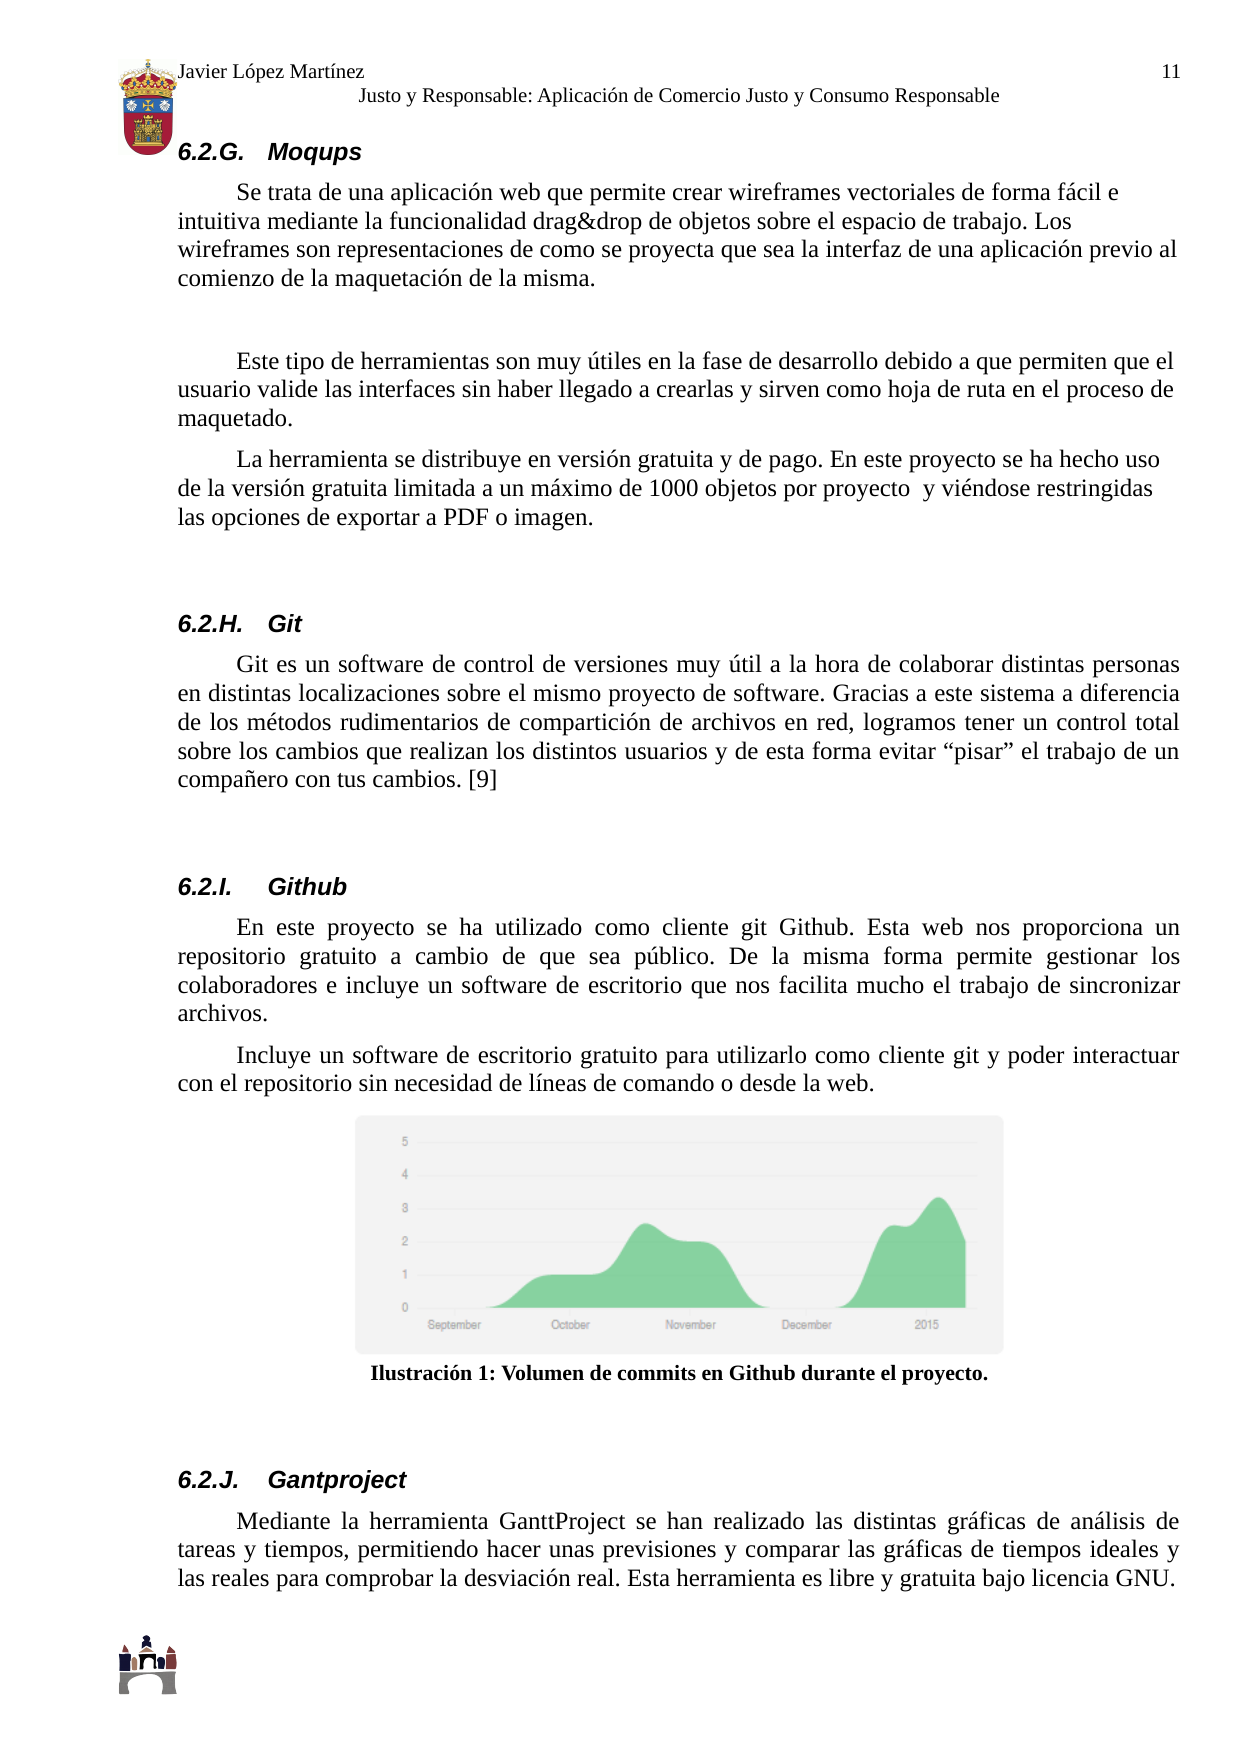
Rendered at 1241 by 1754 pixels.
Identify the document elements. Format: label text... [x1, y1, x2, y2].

text Mediante la herramienta GanttProject se han realizado las distintas gráficas de análisis de tareas y tiempos, permitiendo hacer unas previsiones y comparar las gráficas de tiempos ideales y las reales para comprobar la desviación real. Esta herramienta es libre y gratuita bajo licencia GNU. [177, 1506, 1181, 1592]
text Git es un software de control de versiones muy útil a la hora de colaborar distintas personas en distintas localizaciones sobre el mismo proyecto de software. Gracias a este sistema a diferencia de los métodos rudimentarios de compartición de archivos en red, logramos tener un control total sobre los cambios que realizan los distintos usuarios y de esta forma evitar “pisar” el trabajo de un compañero con tus cambios. [9] [177, 649, 1181, 793]
subtitle Moqups [177, 137, 1181, 165]
picture [346, 1109, 1013, 1361]
subtitle Git [177, 609, 1181, 638]
text Incluye un software de escritorio gratuito para utilizarlo como cliente git y poder interactuar con el repositorio sin necesidad de líneas de comando o desde la web. [177, 1040, 1181, 1097]
picture [118, 59, 178, 155]
subtitle Gantproject [177, 1466, 1181, 1494]
subtitle Github [177, 872, 1181, 900]
text Este tipo de herramientas son muy útiles en la fase de desarrollo debido a que permiten que el usuario valide las interfaces sin haber llegado a crearlas y sirven como hoja de ruta en el proceso de maquetado. [177, 346, 1181, 432]
text Se trata de una aplicación web que permite crear wireframes vectoriales de forma fácil e intuitiva mediante la funcionalidad drag&drop de objetos sobre el espacio de trabajo. Los wireframes son representaciones de como se proyecta que sea la interfaz de una aplicación previo al comienzo de la maquetación de la misma. [177, 177, 1181, 292]
picture [118, 1634, 178, 1695]
text En este proyecto se ha utilizado como cliente git Github. Esta web nos proporciona un repositorio gratuito a cambio de que sea público. De la misma forma permite gestionar los colaboradores e incluye un software de escritorio que nos facilita mucho el trabajo de sincronizar archivos. [177, 912, 1181, 1027]
text Ilustración 1: Volumen de commits en Github durante el proyecto. [346, 1361, 1012, 1385]
text La herramienta se distribuye en versión gratuita y de pago. En este proyecto se ha hecho uso de la versión gratuita limitada a un máximo de 1000 objetos por proyecto y viéndose restringidas las opciones de exportar a PDF o imagen. [177, 444, 1181, 531]
